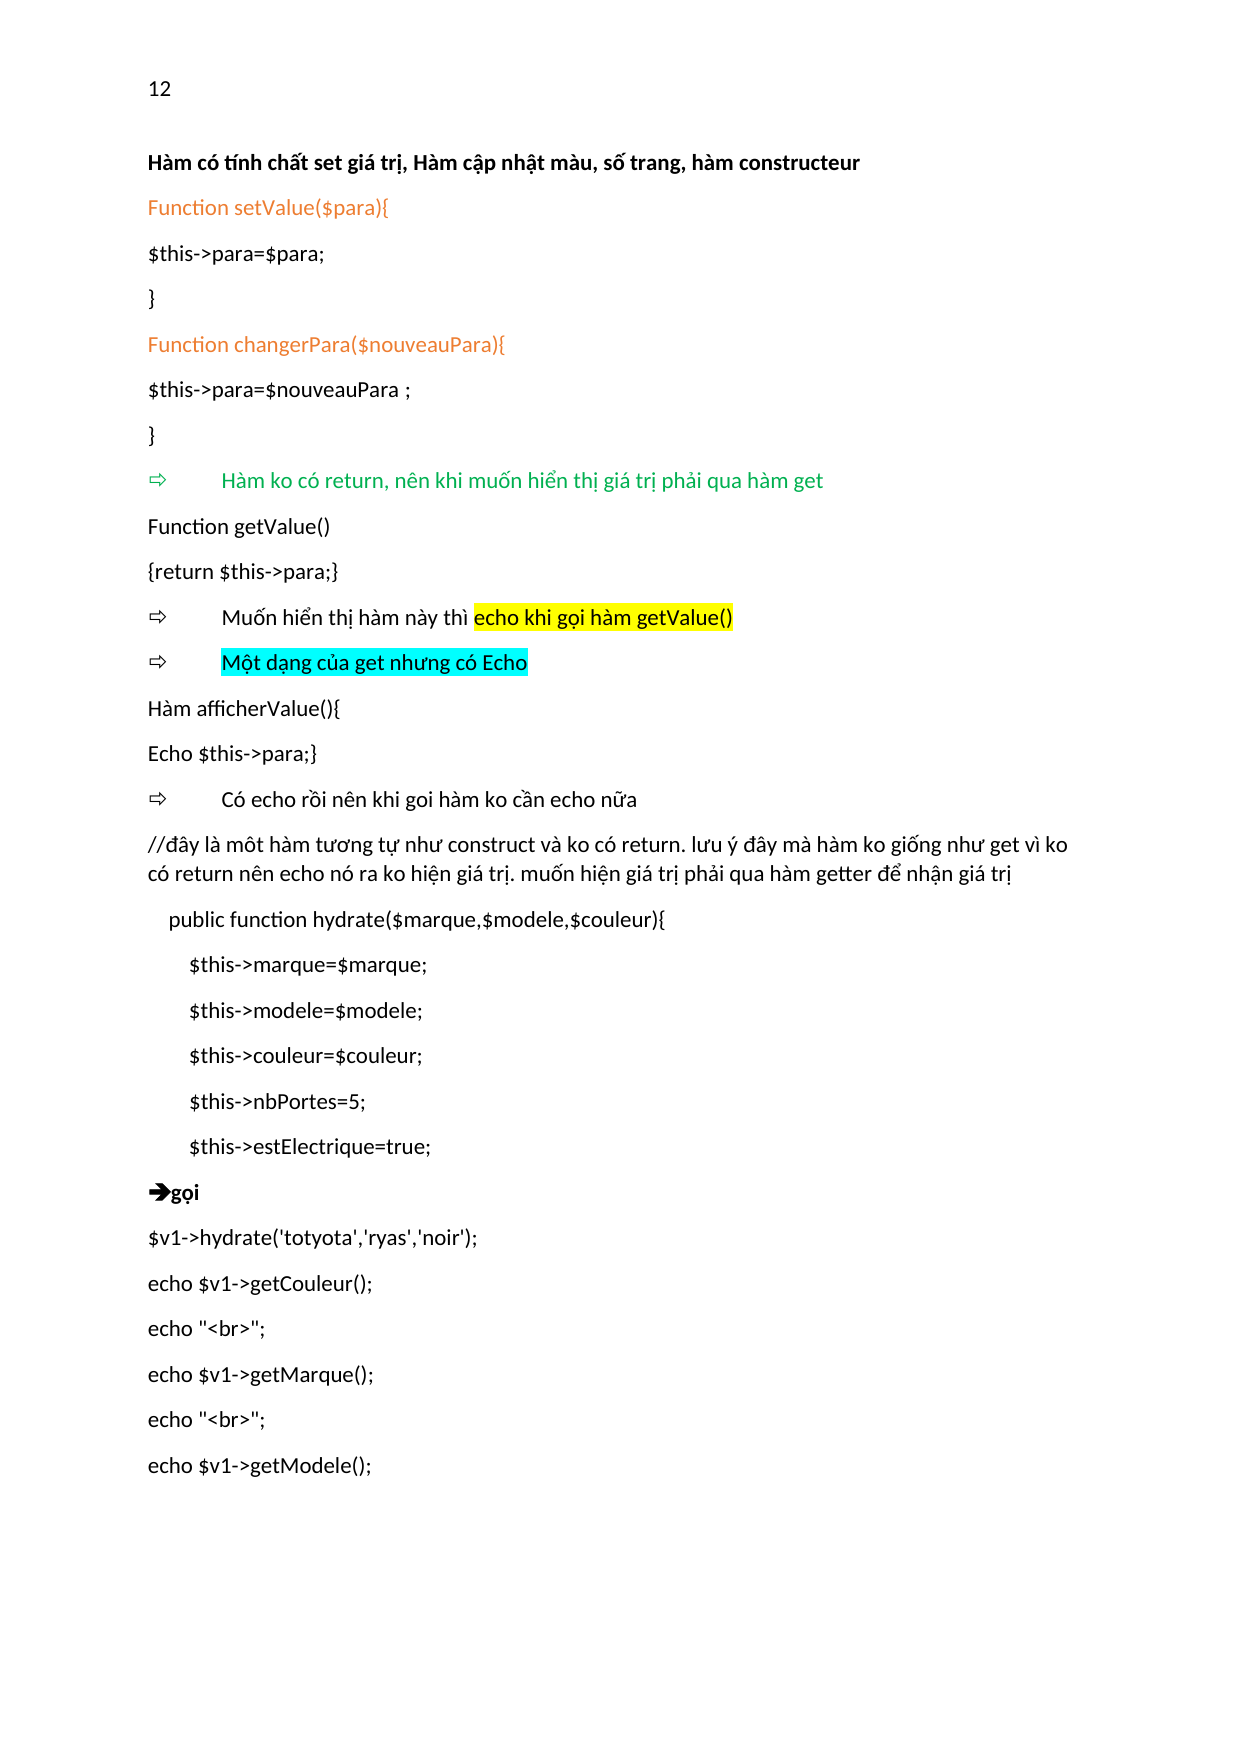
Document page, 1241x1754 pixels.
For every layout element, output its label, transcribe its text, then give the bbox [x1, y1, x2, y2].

text echo $v1->getModele(); [148, 1451, 1093, 1479]
list } [148, 284, 1093, 312]
list Hàm afficherValue(){ [148, 694, 1093, 722]
list Function setValue($para){ [148, 193, 1093, 221]
list {return $this->para;} [148, 557, 1093, 585]
list Có echo rồi nên khi goi hàm ko cần echo nữa [148, 785, 1093, 813]
list Hàm ko có return, nên khi muốn hiển thị giá trị phải qua hàm get [148, 466, 1093, 494]
text echo "<br>"; [148, 1406, 1093, 1433]
text //đây là môt hàm tương tự như construct và ko có return. lưu ý đây mà hàm ko giống như get vì ko có return nên echo nó ra ko hiện giá trị. muốn hiện giá trị phải qua hàm getter để nhận giá trị [148, 830, 1093, 887]
list Function changerPara($nouveauPara){ [148, 330, 1093, 358]
text $this->marque=$marque; [148, 950, 1093, 978]
text echo $v1->getCouleur(); [148, 1269, 1093, 1297]
list Hàm có tính chất set giá trị, Hàm cập nhật màu, số trang, hàm constructeur [148, 148, 1093, 176]
text $this->modele=$modele; [148, 996, 1093, 1024]
text $v1->hydrate('totyota','ryas','noir'); [148, 1223, 1093, 1251]
list Muốn hiển thị hàm này thì echo khi gọi hàm getValue() [148, 603, 1093, 631]
text $this->nbPortes=5; [148, 1087, 1093, 1115]
list $this->para=$nouveauPara ; [148, 375, 1093, 403]
list Echo $this->para;} [148, 739, 1093, 767]
list $this->para=$para; [148, 239, 1093, 267]
text public function hydrate($marque,$modele,$couleur){ [148, 905, 1093, 933]
text $this->couleur=$couleur; [148, 1041, 1093, 1069]
list Một dạng của get nhưng có Echo [148, 648, 1093, 676]
text $this->estElectrique=true; [148, 1132, 1093, 1160]
text gọi [148, 1178, 1093, 1206]
text echo "<br>"; [148, 1314, 1093, 1342]
list } [148, 421, 1093, 449]
list Function getValue() [148, 512, 1093, 540]
text echo $v1->getMarque(); [148, 1360, 1093, 1388]
